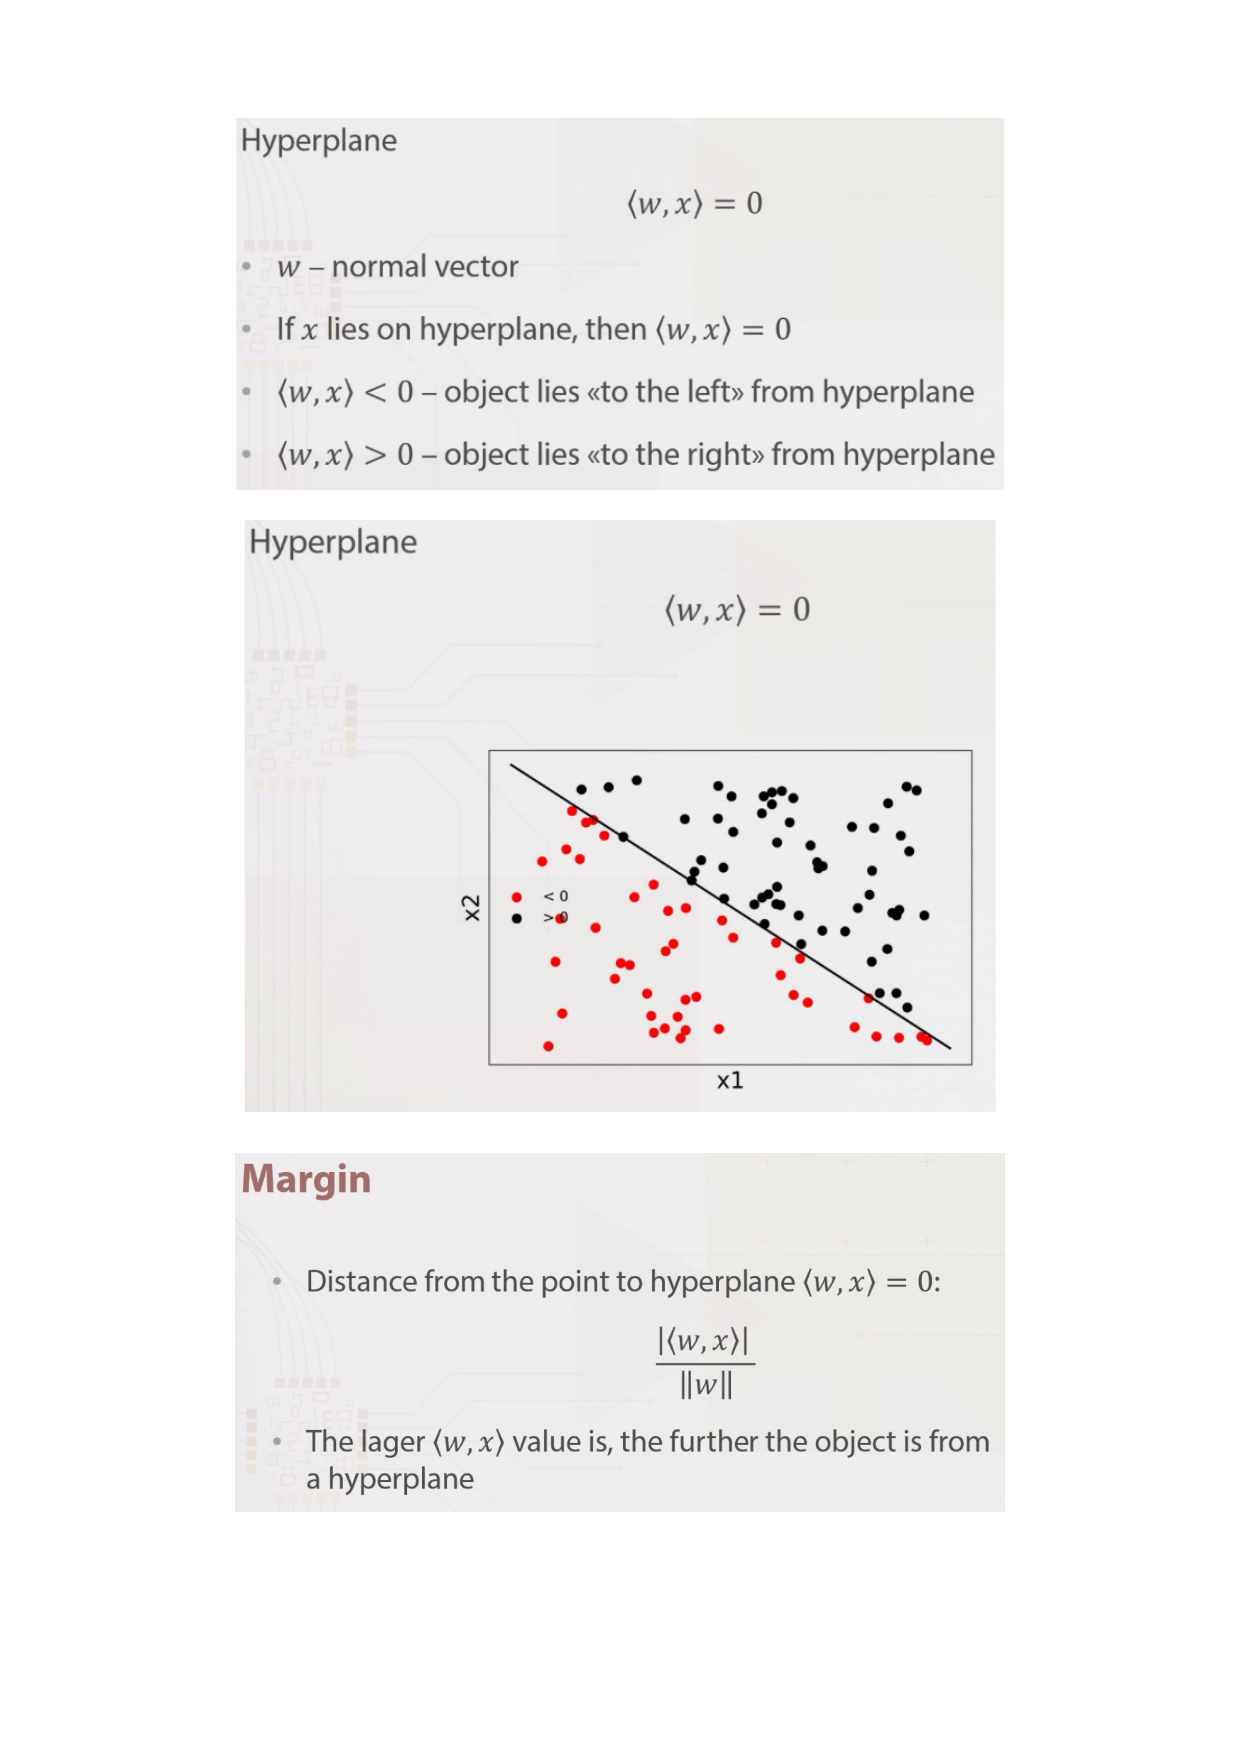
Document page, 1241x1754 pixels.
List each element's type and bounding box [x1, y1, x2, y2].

picture [244, 520, 996, 1112]
picture [236, 118, 1004, 490]
picture [235, 1153, 1006, 1512]
